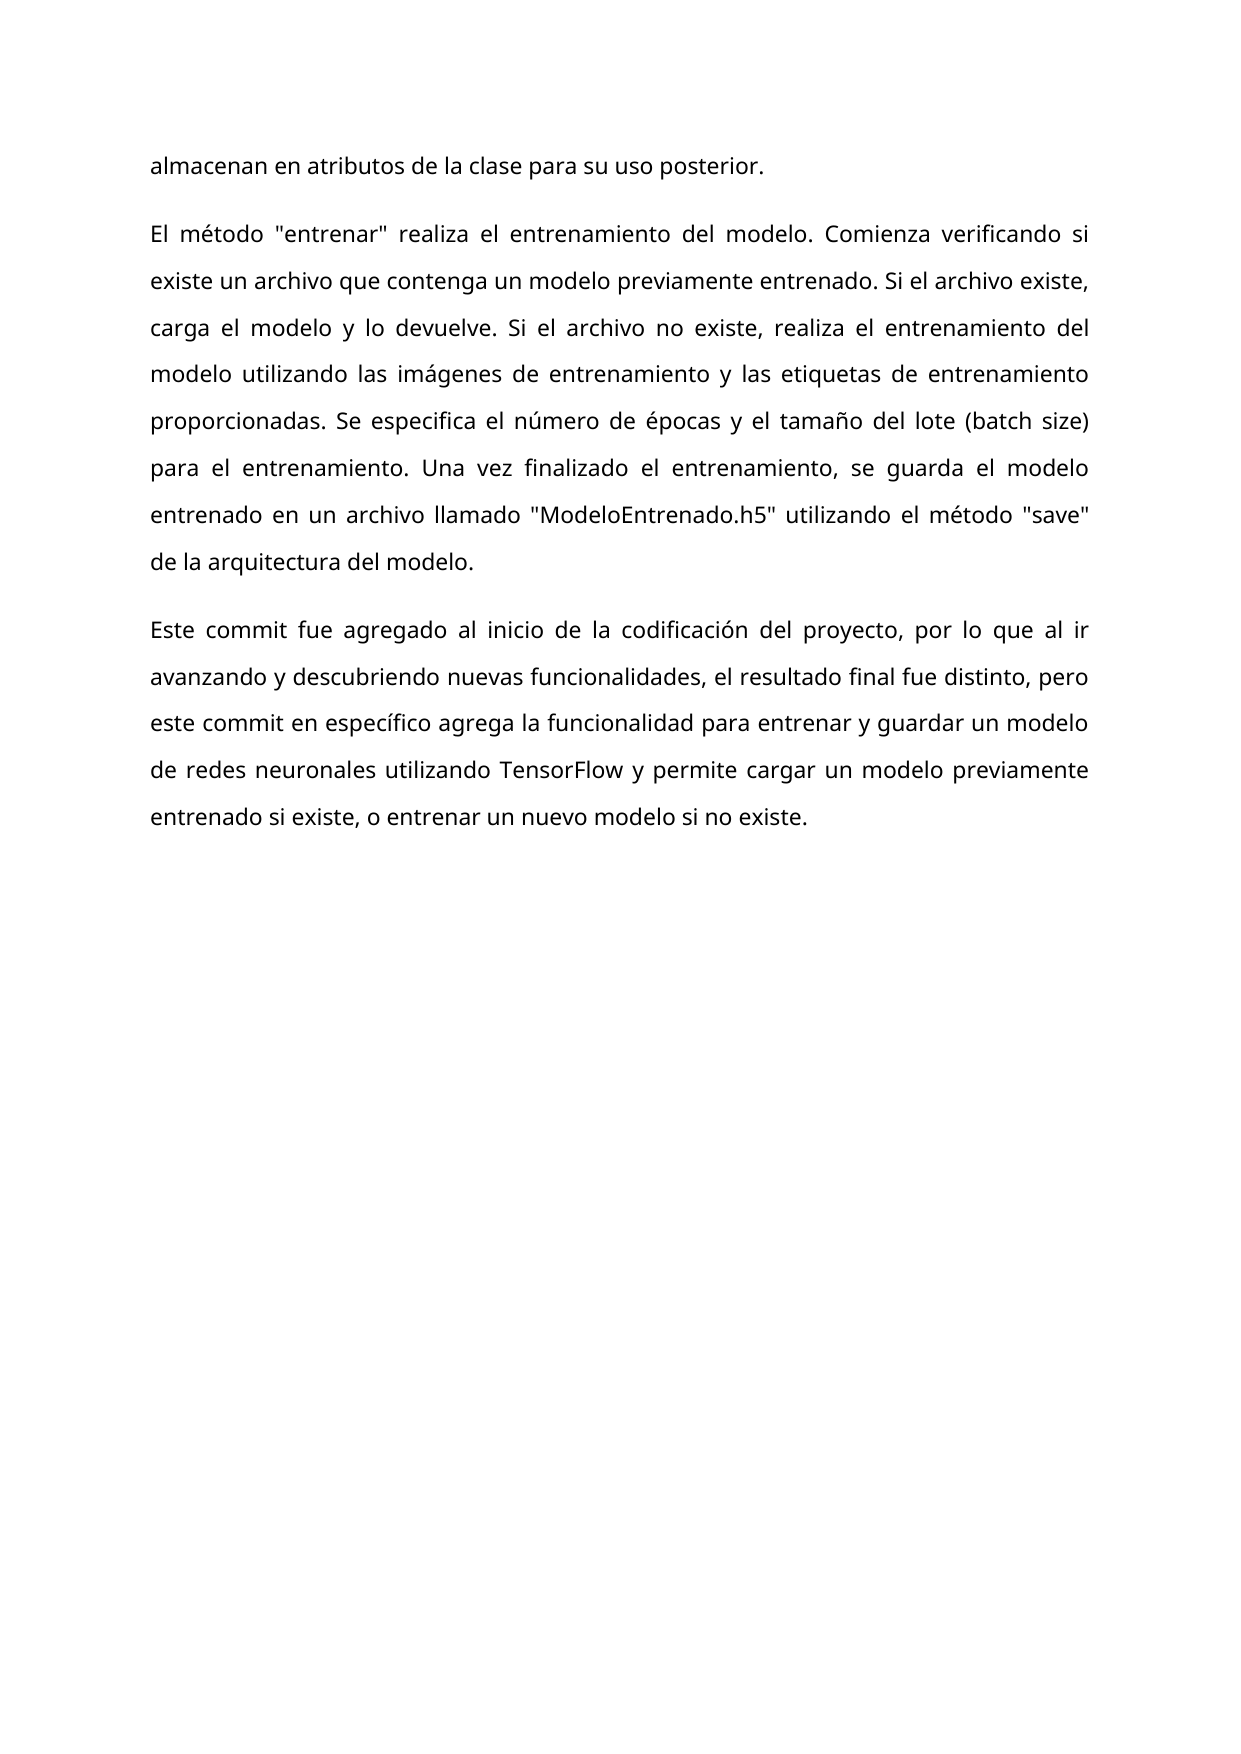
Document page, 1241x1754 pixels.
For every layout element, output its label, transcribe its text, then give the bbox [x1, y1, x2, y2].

text Este commit fue agregado al inicio de la codificación del proyecto, por lo que al ir avanzando y descubriendo nuevas funcionalidades, el resultado final fue distinto, pero este commit en específico agrega la funcionalidad para entrenar y guardar un modelo de redes neuronales utilizando TensorFlow y permite cargar un modelo previamente entrenado si existe, o entrenar un nuevo modelo si no existe. [150, 613, 1090, 832]
text El método "entrenar" realiza el entrenamiento del modelo. Comienza verificando si existe un archivo que contenga un modelo previamente entrenado. Si el archivo existe, carga el modelo y lo devuelve. Si el archivo no existe, realiza el entrenamiento del modelo utilizando las imágenes de entrenamiento y las etiquetas de entrenamiento proporcionadas. Se especifica el número de épocas y el tamaño del lote (batch size) para el entrenamiento. Una vez finalizado el entrenamiento, se guarda el modelo entrenado en un archivo llamado "ModeloEntrenado.h5" utilizando el método "save" de la arquitectura del modelo. [150, 218, 1090, 577]
text almacenan en atributos de la clase para su uso posterior. [150, 150, 1090, 181]
